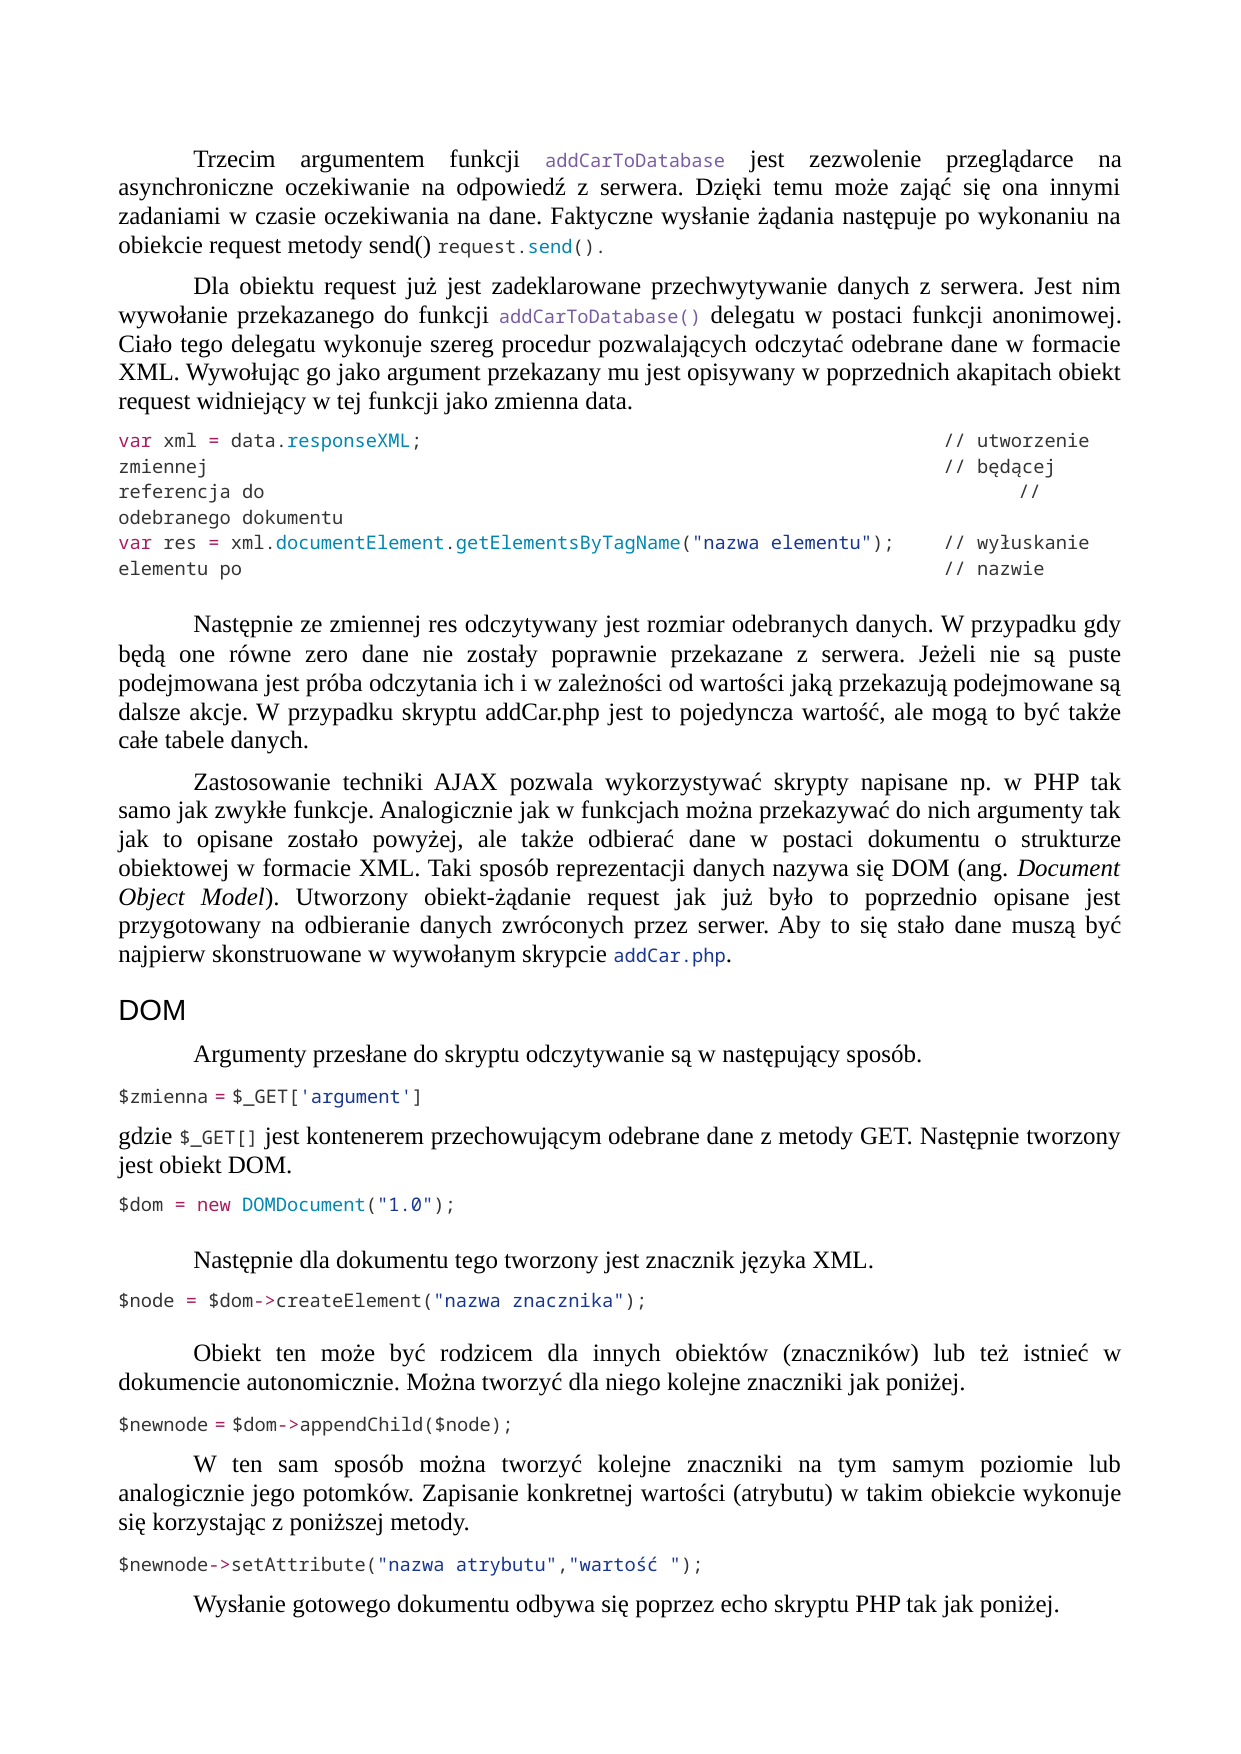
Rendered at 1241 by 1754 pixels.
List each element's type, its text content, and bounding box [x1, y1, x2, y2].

text Obiekt ten może być rodzicem dla innych obiektów (znaczników) lub też istnieć w dokumencie autonomicznie. Można tworzyć dla niego kolejne znaczniki jak poniżej. [118, 1338, 1122, 1395]
text gdzie $_GET[] jest kontenerem przechowującym odebrane dane z metody GET. Następnie tworzony jest obiekt DOM. [118, 1121, 1122, 1179]
text $newnode->setAttribute("nazwa atrybutu","wartość "); [118, 1548, 1122, 1577]
text Dla obiektu request już jest zadeklarowane przechwytywanie danych z serwera. Jest nim wywołanie przekazanego do funkcji addCarToDatabase() delegatu w postaci funkcji anonimowej. Ciało tego delegatu wykonuje szereg procedur pozwalających odczytać odebrane dane w formacie XML. Wywołując go jako argument przekazany mu jest opisywany w poprzednich akapitach obiekt request widniejący w tej funkcji jako zmienna data. [118, 271, 1122, 415]
text $node = $dom->createElement("nazwa znacznika"); [118, 1287, 1122, 1312]
subtitle DOM [118, 993, 1122, 1026]
text var res = xml.documentElement.getElementsByTagName("nazwa elementu"); // wyłuskanie elementu po // nazwie [118, 529, 1122, 581]
text $newnode = $dom->appendChild($node); [118, 1408, 1122, 1437]
text Trzecim argumentem funkcji addCarToDatabase jest zezwolenie przeglądarce na asynchroniczne oczekiwanie na odpowiedź z serwera. Dzięki temu może zająć się ona innymi zadaniami w czasie oczekiwania na dane. Faktyczne wysłanie żądania następuje po wykonaniu na obiekcie request metody send() request.send(). [118, 144, 1122, 259]
text Następnie dla dokumentu tego tworzony jest znacznik języka XML. [118, 1246, 1122, 1274]
text var xml = data.responseXML; // utworzenie zmiennej // będącej referencja do // odebranego dokumentu [118, 427, 1122, 529]
text W ten sam sposób można tworzyć kolejne znaczniki na tym samym poziomie lub analogicznie jego potomków. Zapisanie konkretnej wartości (atrybutu) w takim obiekcie wykonuje się korzystając z poniższej metody. [118, 1449, 1122, 1535]
text Wysłanie gotowego dokumentu odbywa się poprzez echo skryptu PHP tak jak poniżej. [118, 1589, 1122, 1618]
subtitle Następnie ze zmiennej res odczytywany jest rozmiar odebranych danych. W przypadku gdy będą one równe zero dane nie zostały poprawnie przekazane z serwera. Jeżeli nie są puste podejmowana jest próba odczytania ich i w zależności od wartości jaką przekazują podejmowane są dalsze akcje. W przypadku skryptu addCar.php jest to pojedyncza wartość, ale mogą to być także całe tabele danych. [118, 606, 1122, 754]
text $zmienna = $_GET['argument'] [118, 1080, 1122, 1109]
text $dom = new DOMDocument("1.0"); [118, 1191, 1122, 1217]
text Zastosowanie techniki AJAX pozwala wykorzystywać skrypty napisane np. w PHP tak samo jak zwykłe funkcje. Analogicznie jak w funkcjach można przekazywać do nich argumenty tak jak to opisane zostało powyżej, ale także odbierać dane w postaci dokumentu o strukturze obiektowej w formacie XML. Taki sposób reprezentacji danych nazywa się DOM (ang. Document Object Model). Utworzony obiekt-żądanie request jak już było to poprzednio opisane jest przygotowany na odbieranie danych zwróconych przez serwer. Aby to się stało dane muszą być najpierw skonstruowane w wywołanym skrypcie addCar.php. [118, 767, 1122, 968]
text Argumenty przesłane do skryptu odczytywanie są w następujący sposób. [118, 1039, 1122, 1068]
